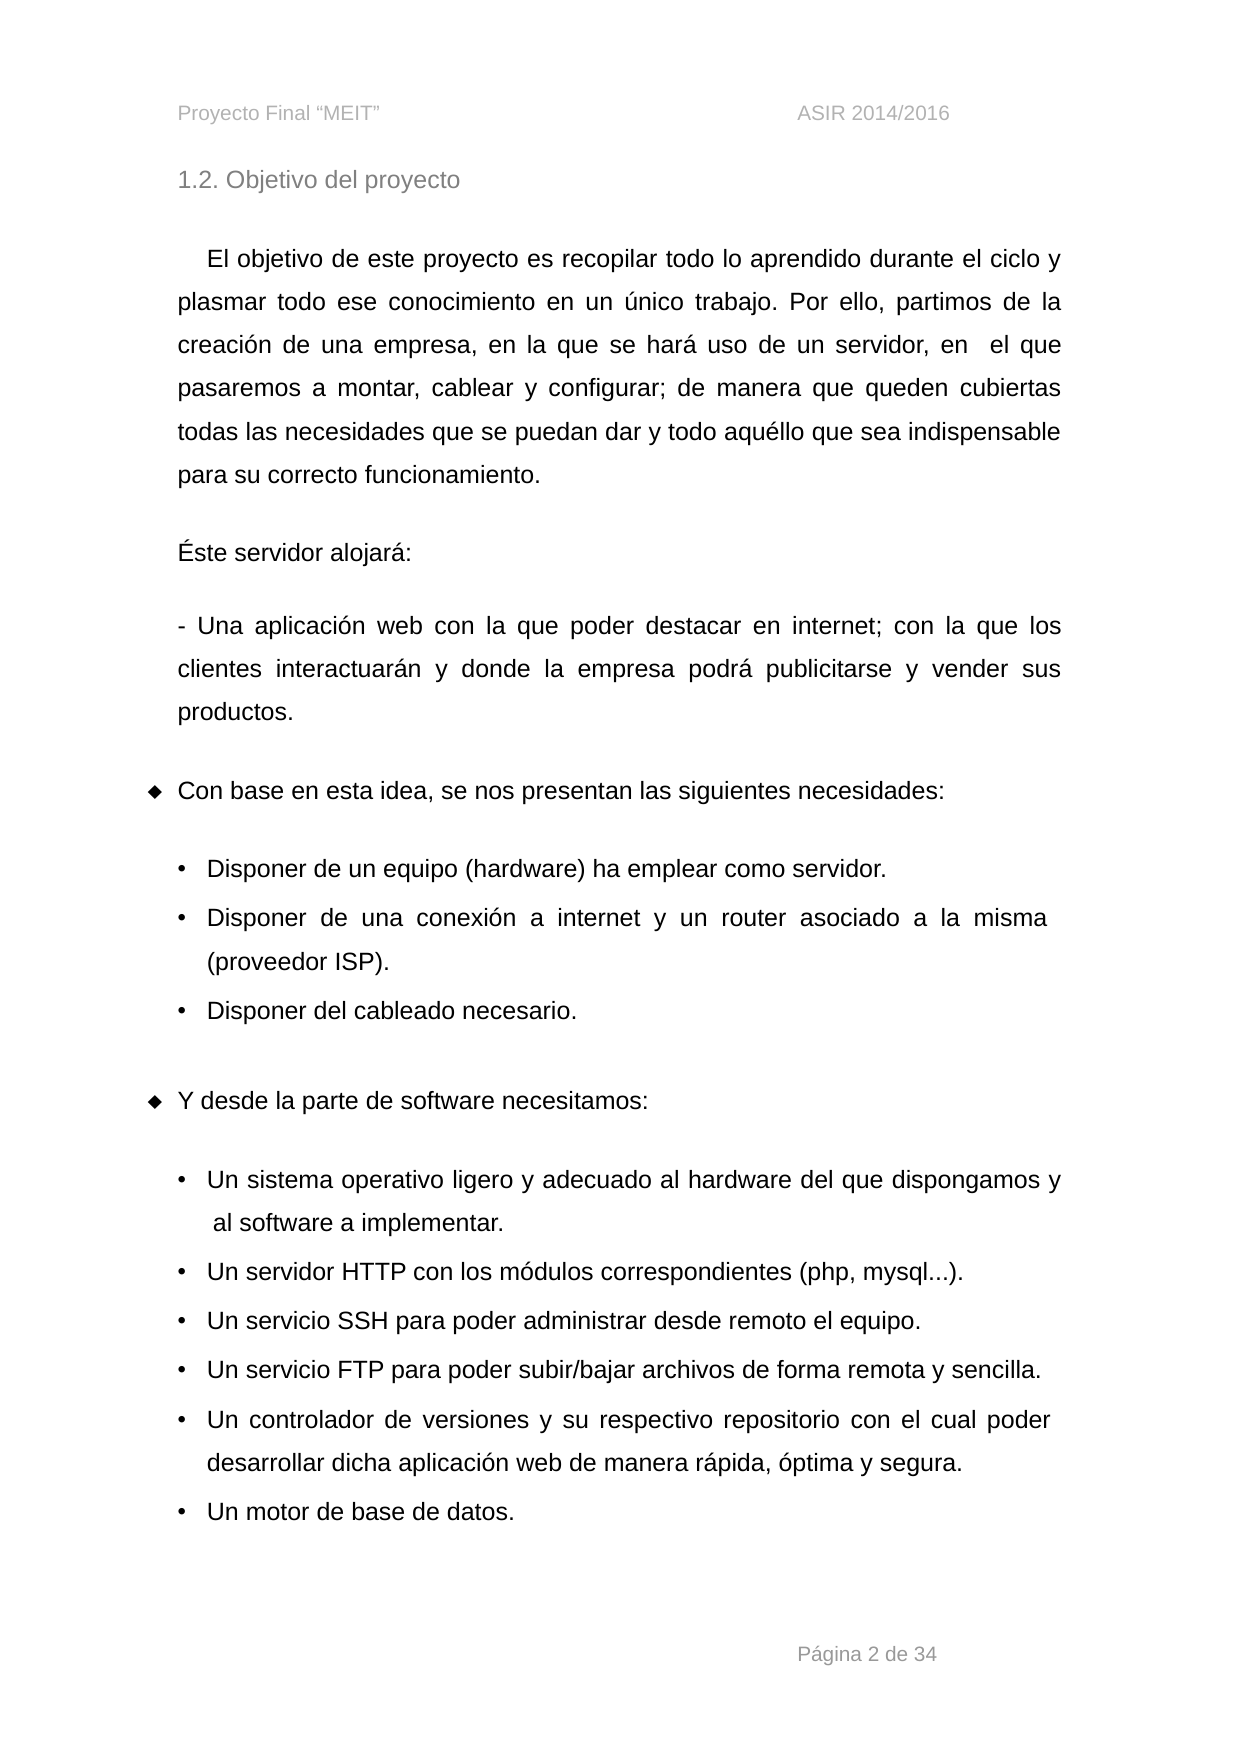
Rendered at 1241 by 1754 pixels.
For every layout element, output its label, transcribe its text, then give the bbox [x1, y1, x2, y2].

list Un sistema operativo ligero y adecuado al hardware del que dispongamos y al software a implementar. [177, 1165, 1063, 1237]
subtitle 1.2. Objetivo del proyecto [177, 166, 1063, 194]
text - Una aplicación web con la que poder destacar en internet; con la que los clientes interactuarán y donde la empresa podrá publicitarse y vender sus productos. [177, 611, 1063, 726]
list Un servicio FTP para poder subir/bajar archivos de forma remota y sencilla. [177, 1356, 1063, 1384]
text El objetivo de este proyecto es recopilar todo lo aprendido durante el ciclo y plasmar todo ese conocimiento en un único trabajo. Por ello, partimos de la creación de una empresa, en la que se hará uso de un servidor, en el que pasaremos a montar, cablear y configurar; de manera que queden cubiertas todas las necesidades que se puedan dar y todo aquéllo que sea indispensable para su correcto funcionamiento. [177, 244, 1063, 488]
text Éste servidor alojará: [177, 538, 1063, 567]
list Un controlador de versiones y su respectivo repositorio con el cual poder desarrollar dicha aplicación web de manera rápida, óptima y segura. [177, 1405, 1063, 1477]
list Un servidor HTTP con los módulos correspondientes (php, mysql...). [177, 1257, 1063, 1286]
list Un motor de base de datos. [177, 1497, 1063, 1526]
list Disponer del cableado necesario. [177, 996, 1063, 1024]
list Disponer de un equipo (hardware) ha emplear como servidor. [177, 854, 1063, 883]
list Disponer de una conexión a internet y un router asociado a la misma (proveedor ISP). [177, 903, 1063, 975]
list Un servicio SSH para poder administrar desde remoto el equipo. [177, 1306, 1063, 1335]
list Y desde la parte de software necesitamos: [148, 1086, 1063, 1115]
list Con base en esta idea, se nos presentan las siguientes necesidades: [148, 776, 1063, 804]
